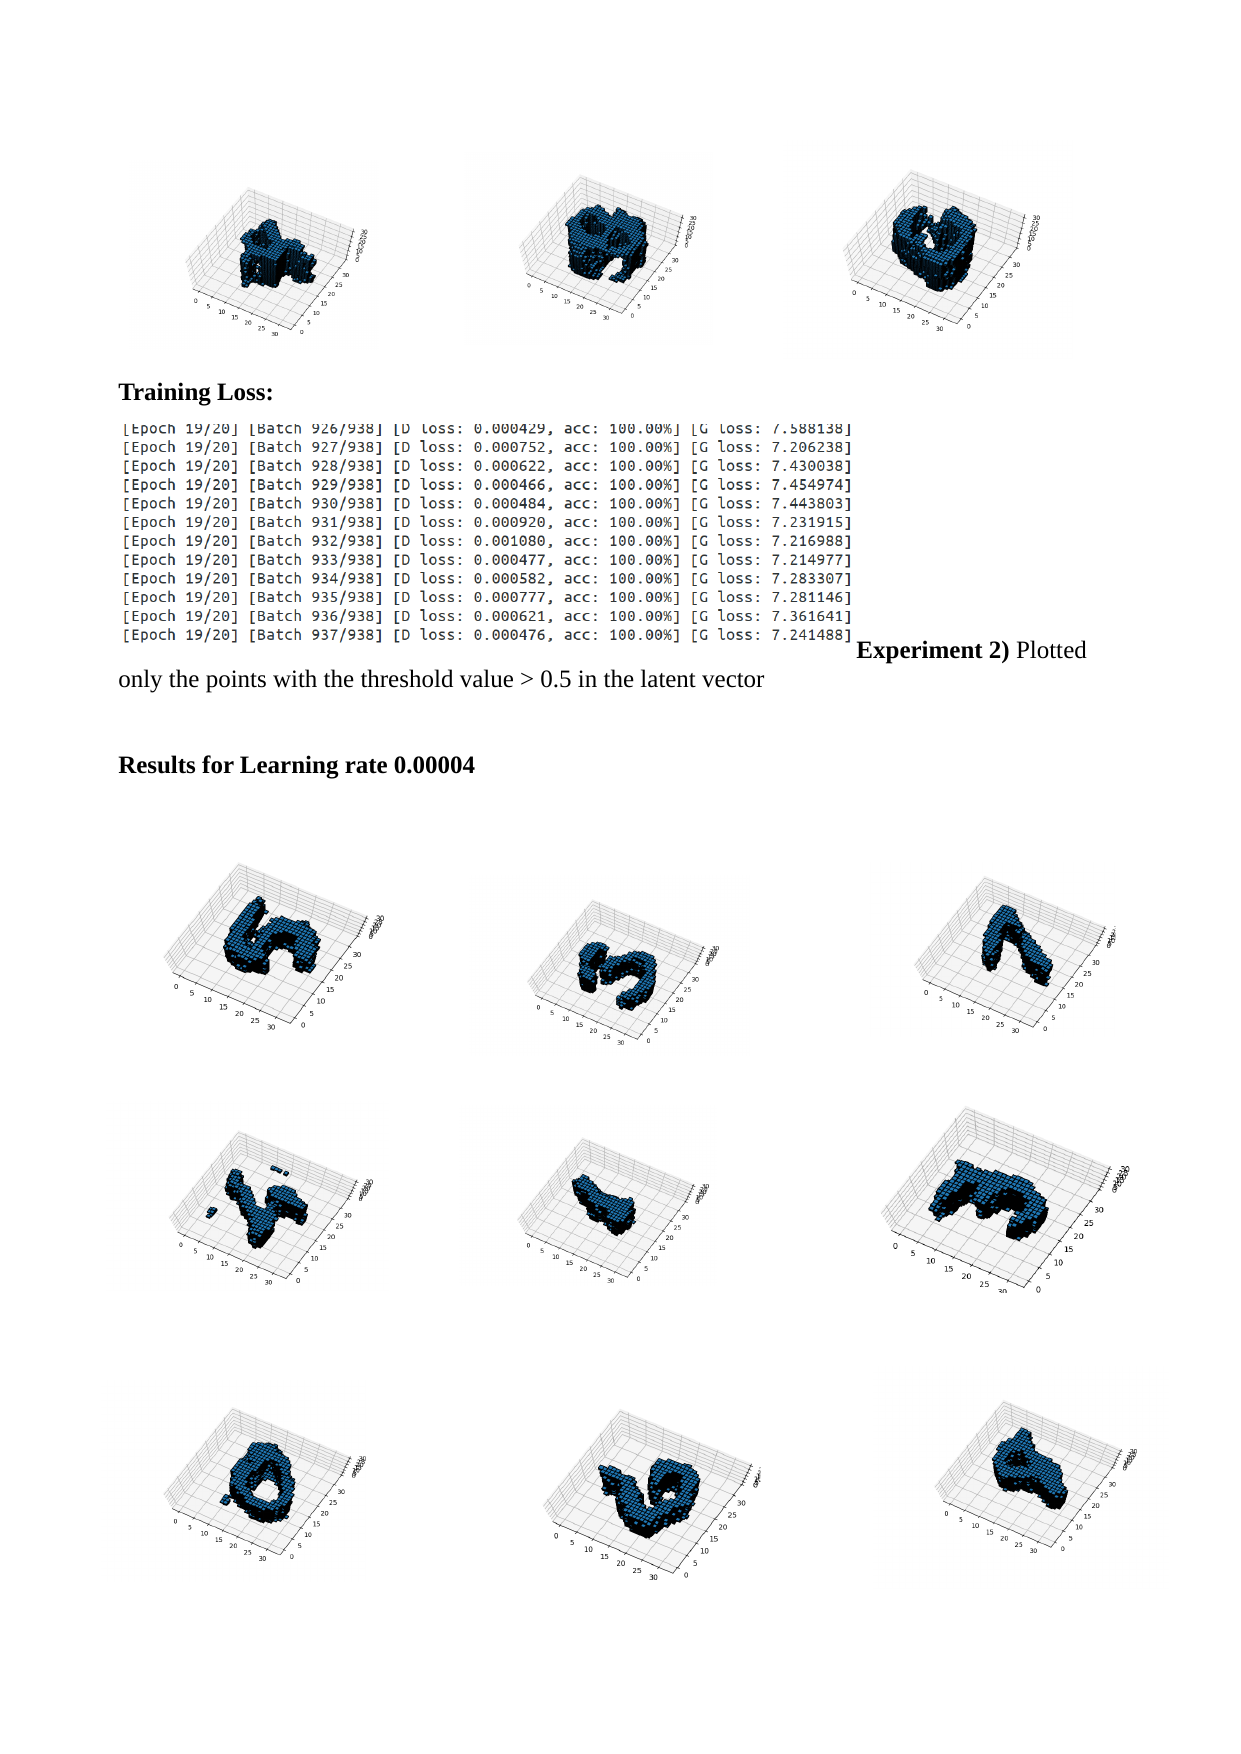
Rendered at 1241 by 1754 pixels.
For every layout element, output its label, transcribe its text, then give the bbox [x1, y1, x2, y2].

picture [106, 1101, 389, 1291]
picture [473, 1374, 761, 1620]
text Experiment 2) Plotted only the points with the threshold value > 0.5 in the latent vector [118, 636, 1122, 693]
picture [123, 424, 857, 643]
picture [468, 875, 750, 1056]
picture [129, 160, 379, 350]
picture [823, 1087, 1140, 1293]
picture [95, 831, 413, 1042]
text Training Loss: [118, 377, 1122, 406]
picture [868, 862, 1116, 1037]
picture [872, 1366, 1170, 1589]
text Results for Learning rate 0.00004 [118, 751, 1122, 779]
picture [458, 1105, 718, 1286]
picture [782, 140, 1073, 359]
picture [464, 152, 713, 345]
picture [101, 1380, 367, 1582]
